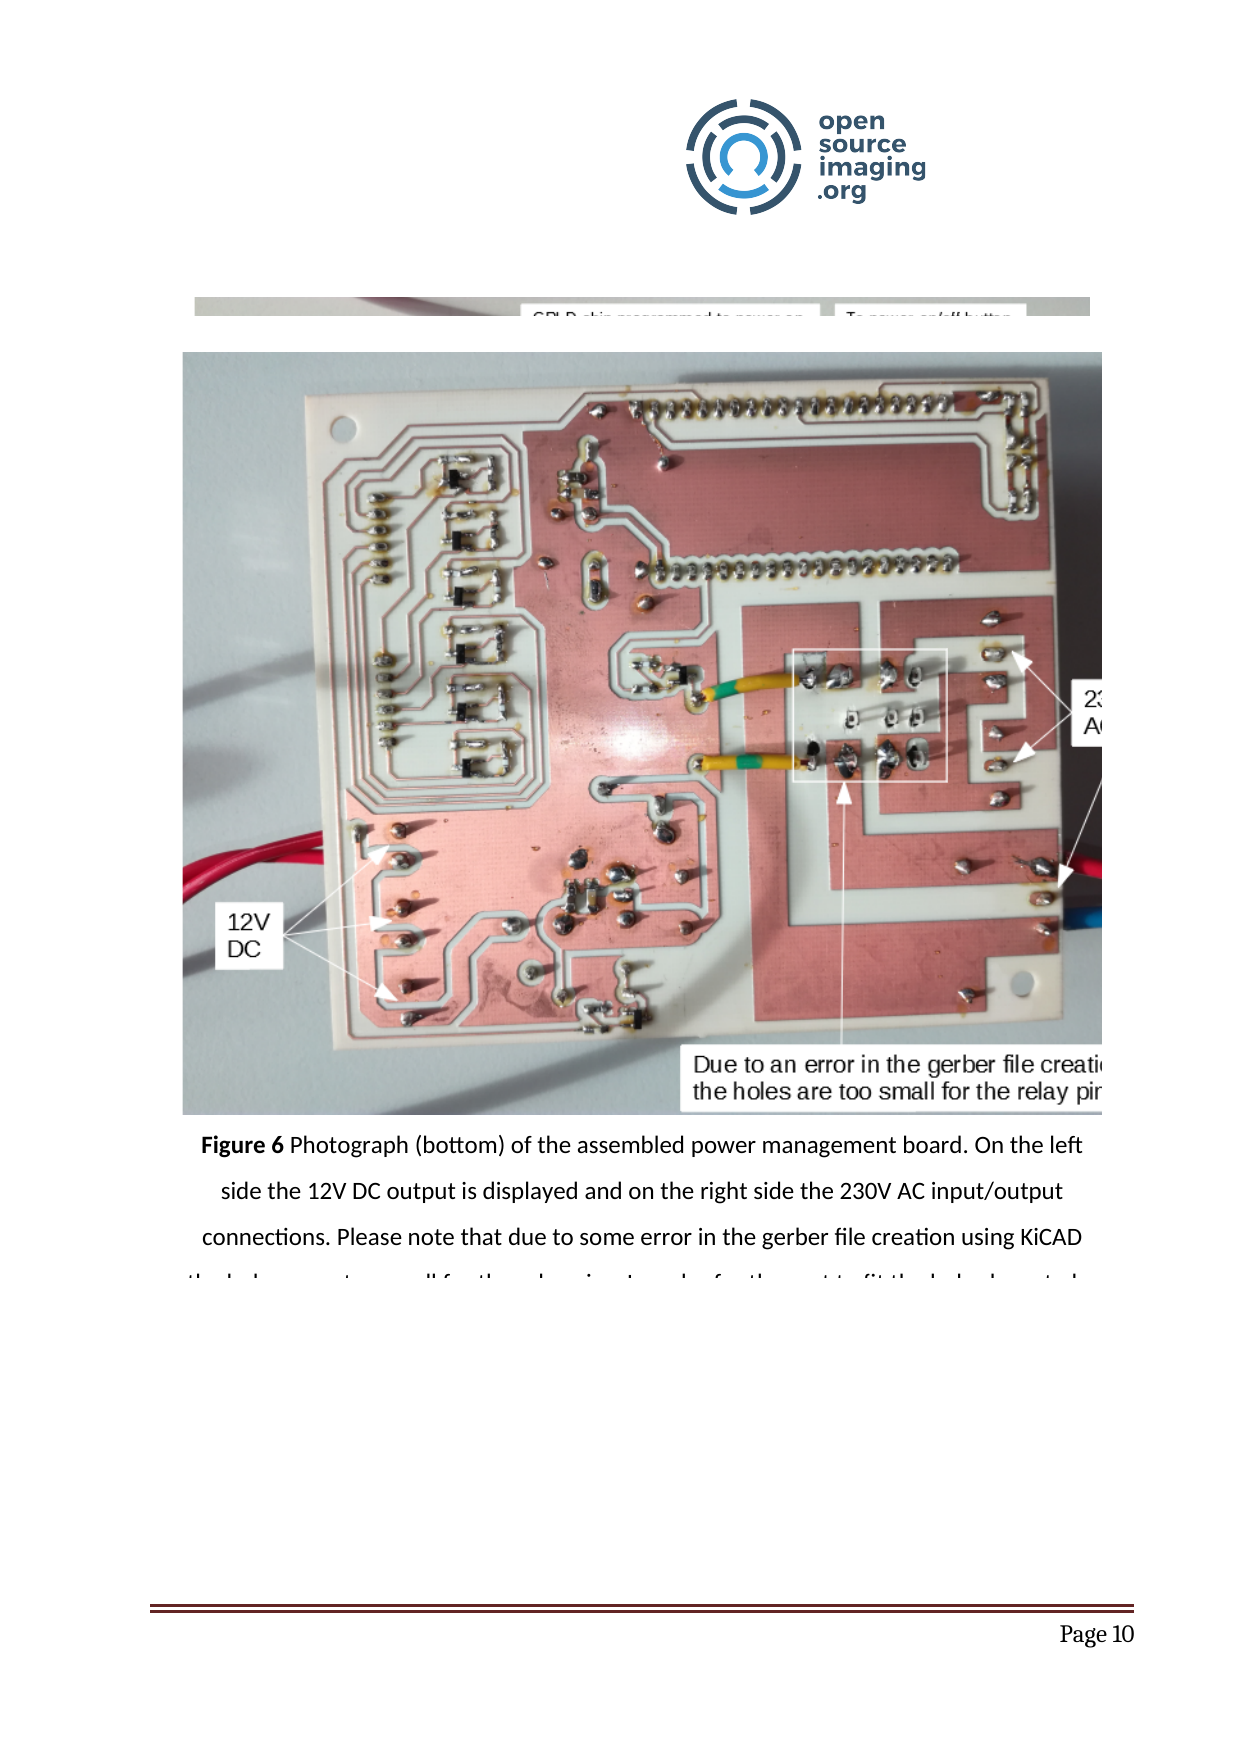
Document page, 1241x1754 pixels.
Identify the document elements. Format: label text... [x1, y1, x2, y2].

text Figure 5 Photograph (top) of the assembled power management board. [194, 273, 1090, 297]
text Figure 6 Photograph (bottom) of the assembled power management board. On the left side the 12V DC output is displayed and on the right side the 230V AC input/output connections. Please note that due to some error in the gerber file creation using KiCAD the holes were too small for the relay pins. In order for the part to fit the holes have to be made bigger using e.g. a file. The two yellow/gree isolated cables are connecting the relay with the MOSFET switch. [183, 328, 1102, 352]
text Figure 6 Photograph (bottom) of the assembled power management board. On the left side the 12V DC output is displayed and on the right side the 230V AC input/output connections. Please note that due to some error in the gerber file creation using KiCAD the holes were too small for the relay pins. In order for the part to fit the holes have to be made bigger using e.g. a file. The two yellow/gree isolated cables are connecting the relay with the MOSFET switch. [183, 1115, 1102, 1277]
